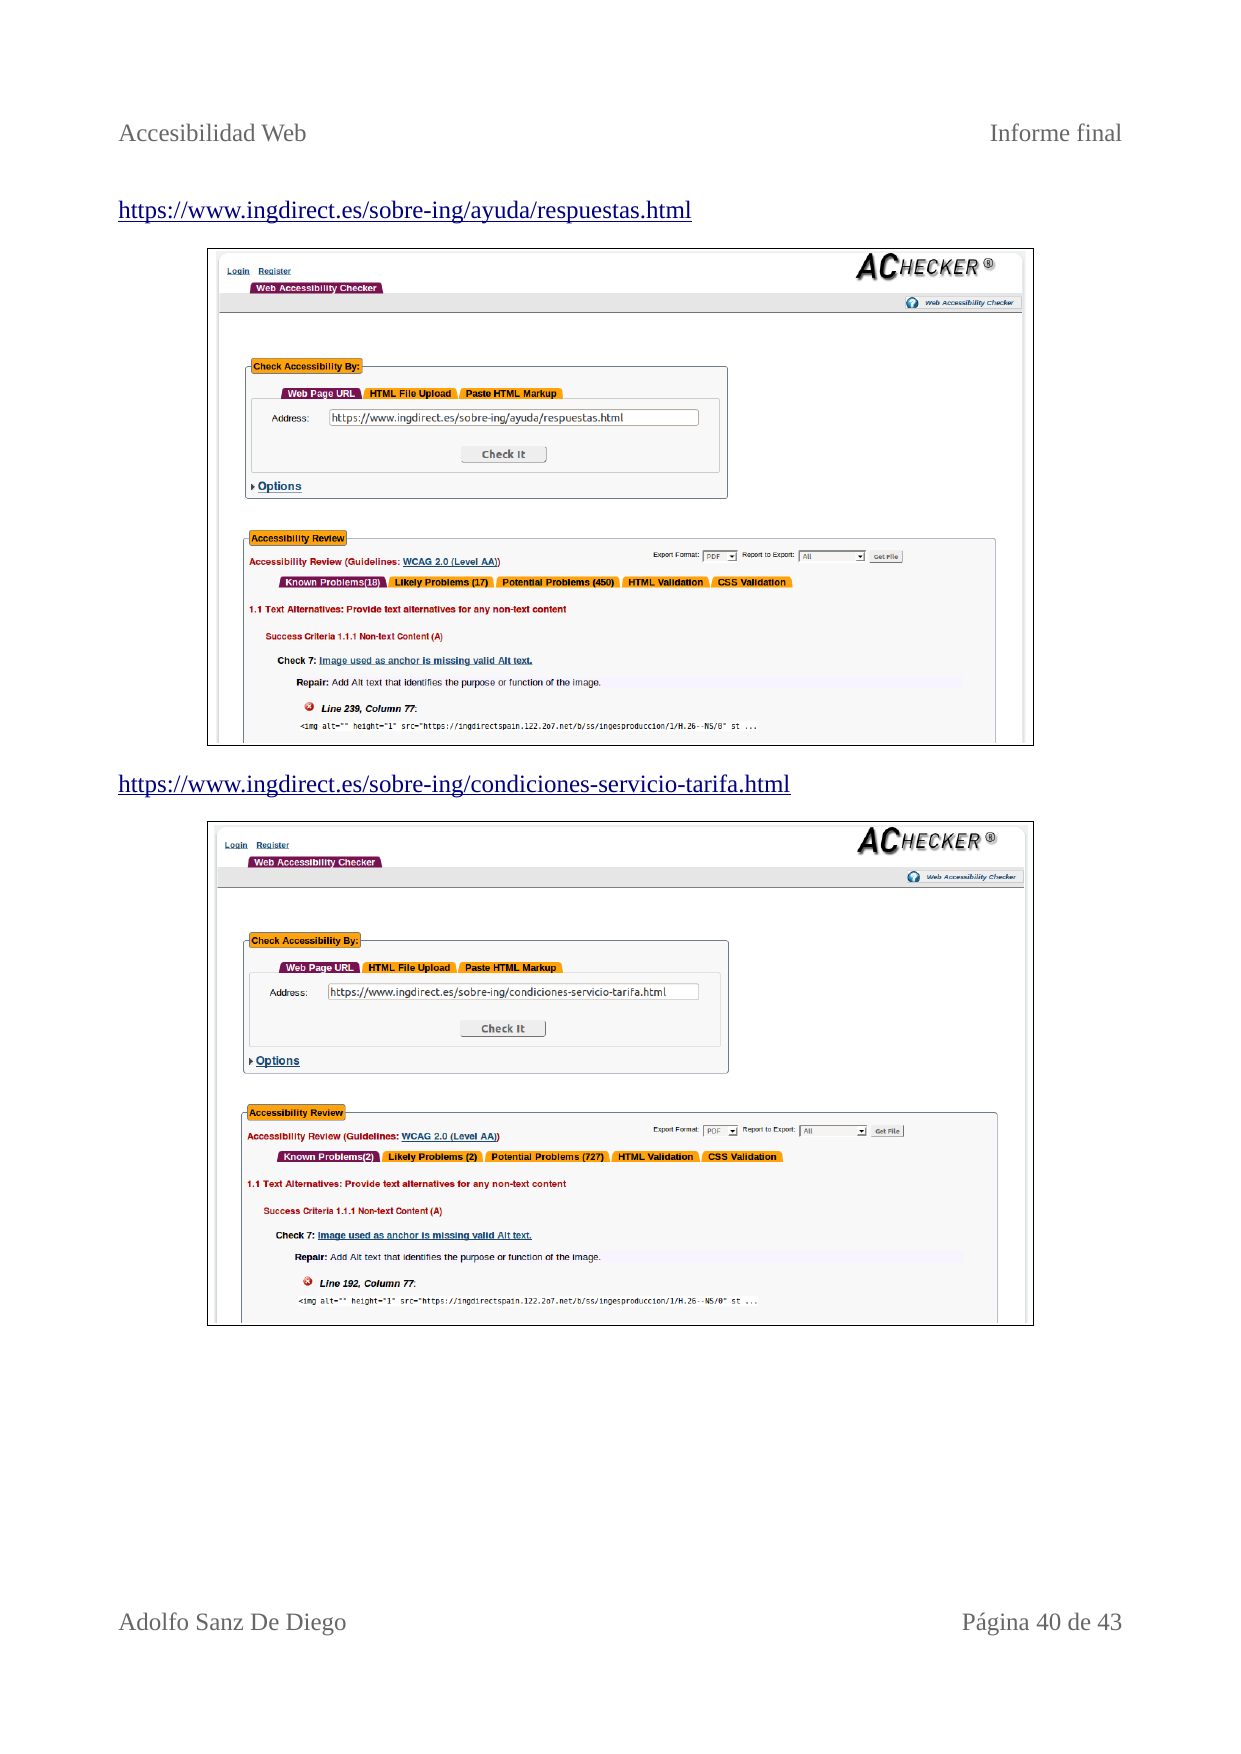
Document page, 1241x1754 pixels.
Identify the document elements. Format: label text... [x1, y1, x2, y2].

picture [209, 251, 1031, 743]
text https://www.ingdirect.es/sobre-ing/ayuda/respuestas.html [118, 196, 1122, 224]
picture [209, 824, 1031, 1323]
text https://www.ingdirect.es/sobre-ing/condiciones-servicio-tarifa.html [118, 769, 1122, 798]
